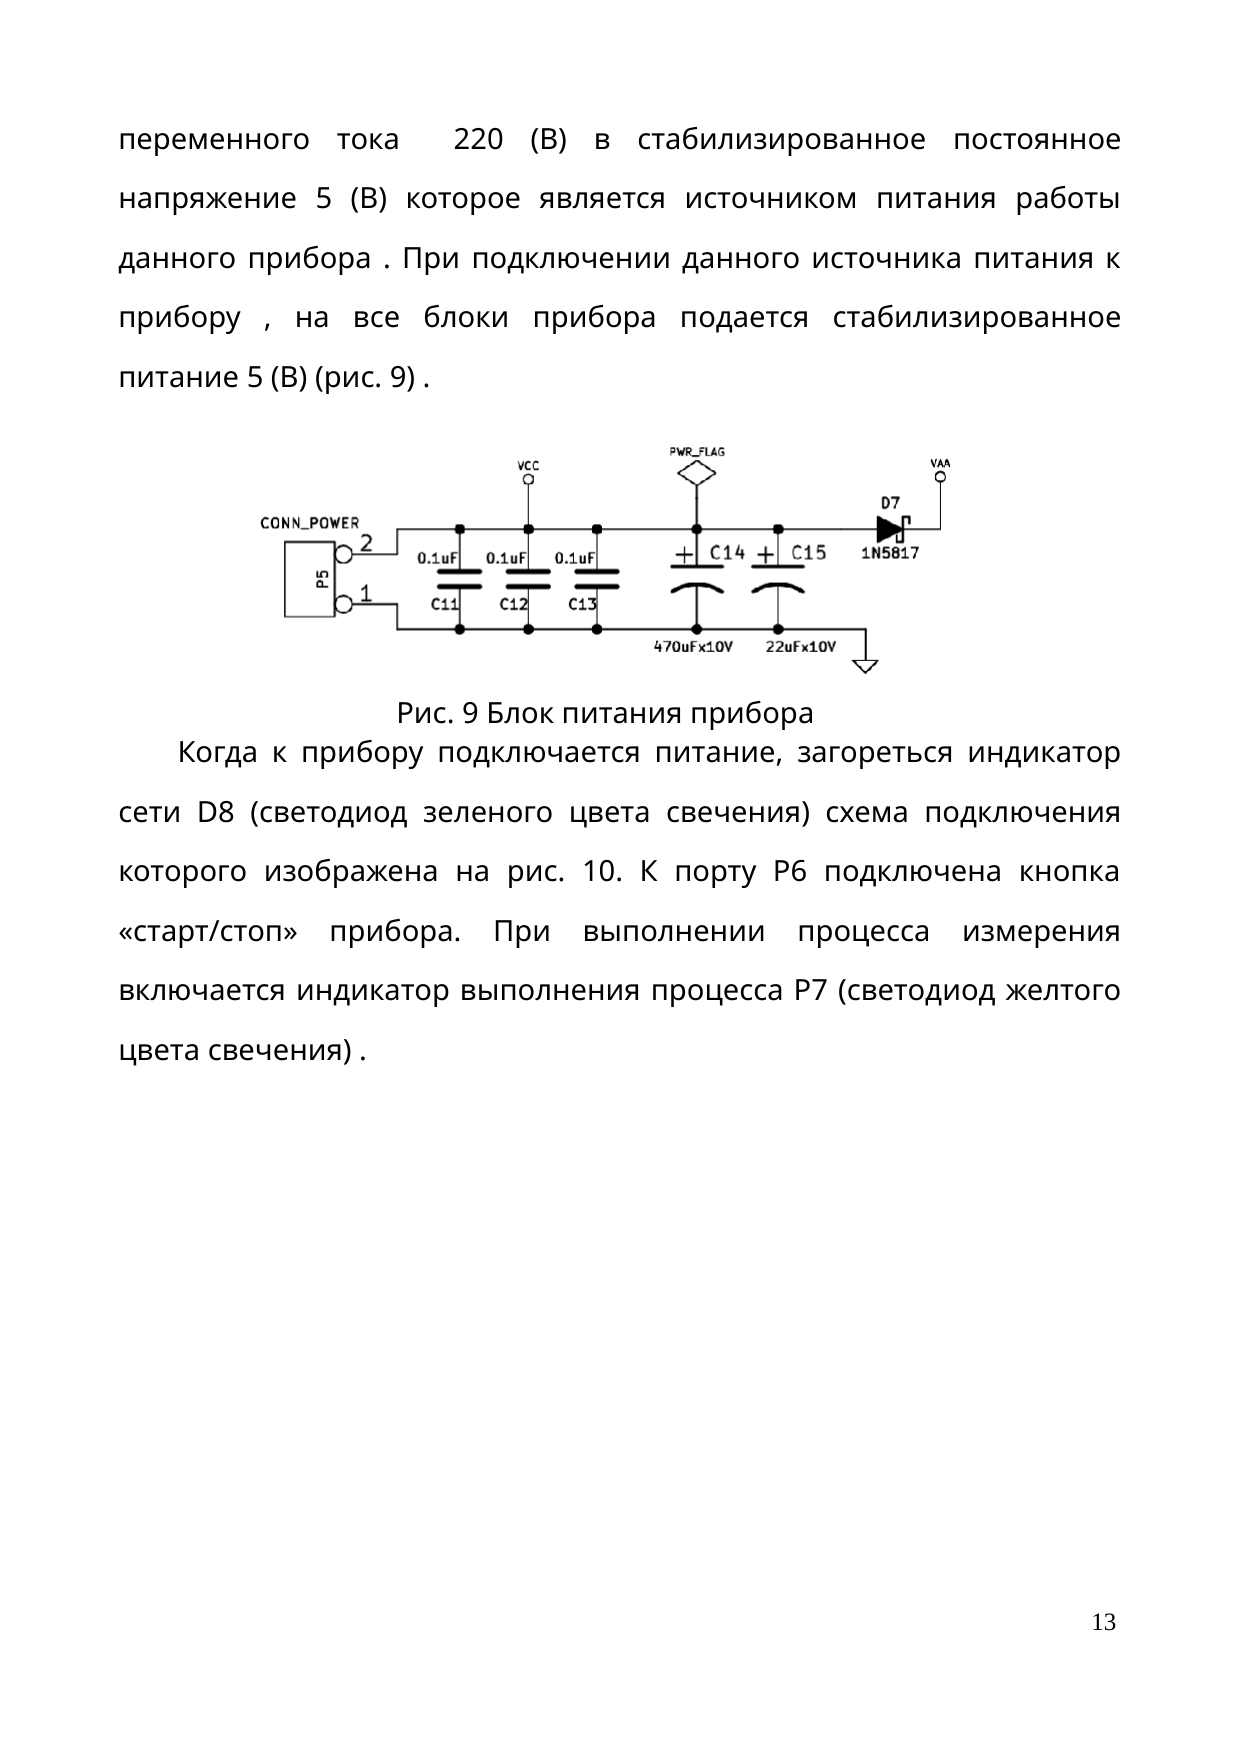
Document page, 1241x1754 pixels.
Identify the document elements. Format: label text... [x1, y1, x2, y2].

list переменного тока 220 (В) в стабилизированное постоянное напряжение 5 (В) которое является источником питания работы данного прибора . При подключении данного источника питания к прибору , на все блоки прибора подается стабилизированное питание 5 (В) (рис. 9) . [118, 118, 1122, 396]
table_cell Рис. 9 Блок питания прибора [107, 692, 1104, 732]
table_header [960, 416, 1104, 692]
list Когда к прибору подключается питание, загореться индикатор сети D8 (светодиод зеленого цвета свечения) схема подключения которого изображена на рис. 10. К порту P6 подключена кнопка «старт/стоп» прибора. При выполнении процесса измерения включается индикатор выполнения процесса P7 (светодиод желтого цвета свечения) . [118, 732, 1122, 1069]
table_header [107, 416, 251, 692]
picture [251, 415, 960, 692]
